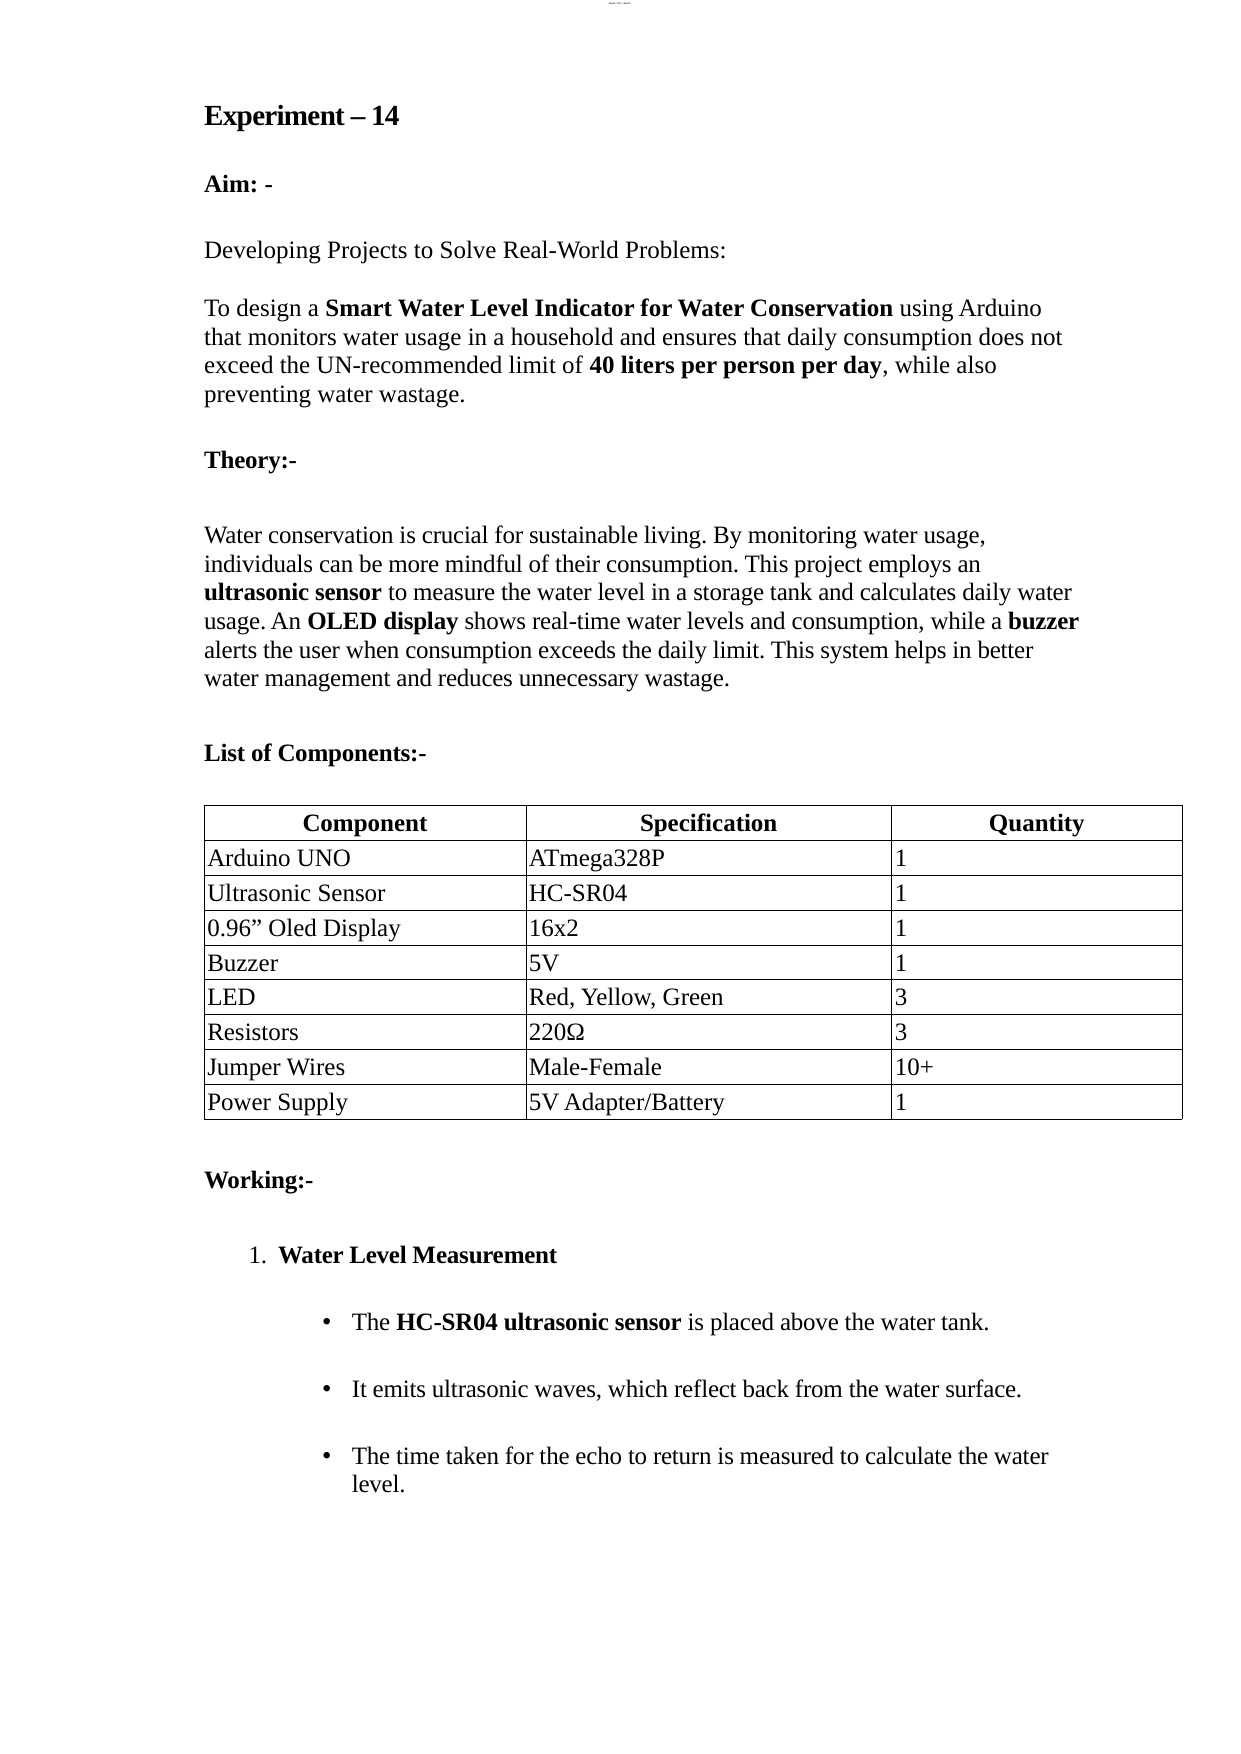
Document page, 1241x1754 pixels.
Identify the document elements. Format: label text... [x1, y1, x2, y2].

table_cell 1 [892, 911, 1182, 944]
table_cell 3 [892, 1015, 1182, 1049]
table_cell 16x2 [527, 911, 891, 944]
text Aim: - [204, 169, 1080, 198]
table_cell 0.96” Oled Display [205, 911, 526, 944]
table_header Specification [527, 806, 891, 840]
table_cell Ultrasonic Sensor [205, 876, 526, 909]
table_cell Power Supply [205, 1085, 526, 1119]
table_cell Buzzer [205, 946, 526, 979]
table_cell 220Ω [527, 1015, 891, 1049]
table_cell 10+ [892, 1050, 1182, 1084]
list The time taken for the echo to return is measured to calculate the water level. [322, 1441, 1080, 1499]
table_header Component [205, 806, 526, 840]
table_cell HC-SR04 [527, 876, 891, 909]
text Water conservation is crucial for sustainable living. By monitoring water usage, individuals can be more mindful of their consumption. This project employs an ultrasonic sensor to measure the water level in a storage tank and calculates daily water usage. An OLED display shows real-time water levels and consumption, while a buzzer alerts the user when consumption exceeds the daily limit. This system helps in better water management and reduces unnecessary wastage. [204, 521, 1080, 692]
table_cell Male-Female [527, 1050, 891, 1084]
text Working:- [204, 1165, 1080, 1194]
table_cell Jumper Wires [205, 1050, 526, 1084]
table_cell ATmega328P [527, 841, 891, 875]
list It emits ultrasonic waves, which reflect back from the water surface. [322, 1374, 1080, 1403]
list Developing Projects to Solve Real-World Problems: [204, 235, 1080, 264]
table_cell 1 [892, 1085, 1182, 1119]
table_cell Resistors [205, 1015, 526, 1049]
table_cell 1 [892, 876, 1182, 909]
table_cell LED [205, 980, 526, 1014]
table_cell 5V [527, 946, 891, 979]
subtitle Experiment – 14 [204, 98, 1003, 132]
table_cell 1 [892, 946, 1182, 979]
table_cell Red, Yellow, Green [527, 980, 891, 1014]
table_cell 3 [892, 980, 1182, 1014]
list To design a Smart Water Level Indicator for Water Conservation using Arduino that monitors water usage in a household and ensures that daily consumption does not exceed the UN-recommended limit of 40 liters per person per day, while also preventing water wastage. [204, 293, 1080, 408]
list The HC-SR04 ultrasonic sensor is placed above the water tank. [322, 1307, 1080, 1336]
table_cell 1 [892, 841, 1182, 875]
table_cell Arduino UNO [205, 841, 526, 875]
text List of Components:- [204, 739, 1080, 767]
text Theory:- [204, 446, 1080, 474]
table_header Quantity [892, 806, 1182, 840]
table_cell 5V Adapter/Battery [527, 1085, 891, 1119]
list Water Level Measurement [248, 1240, 1080, 1269]
